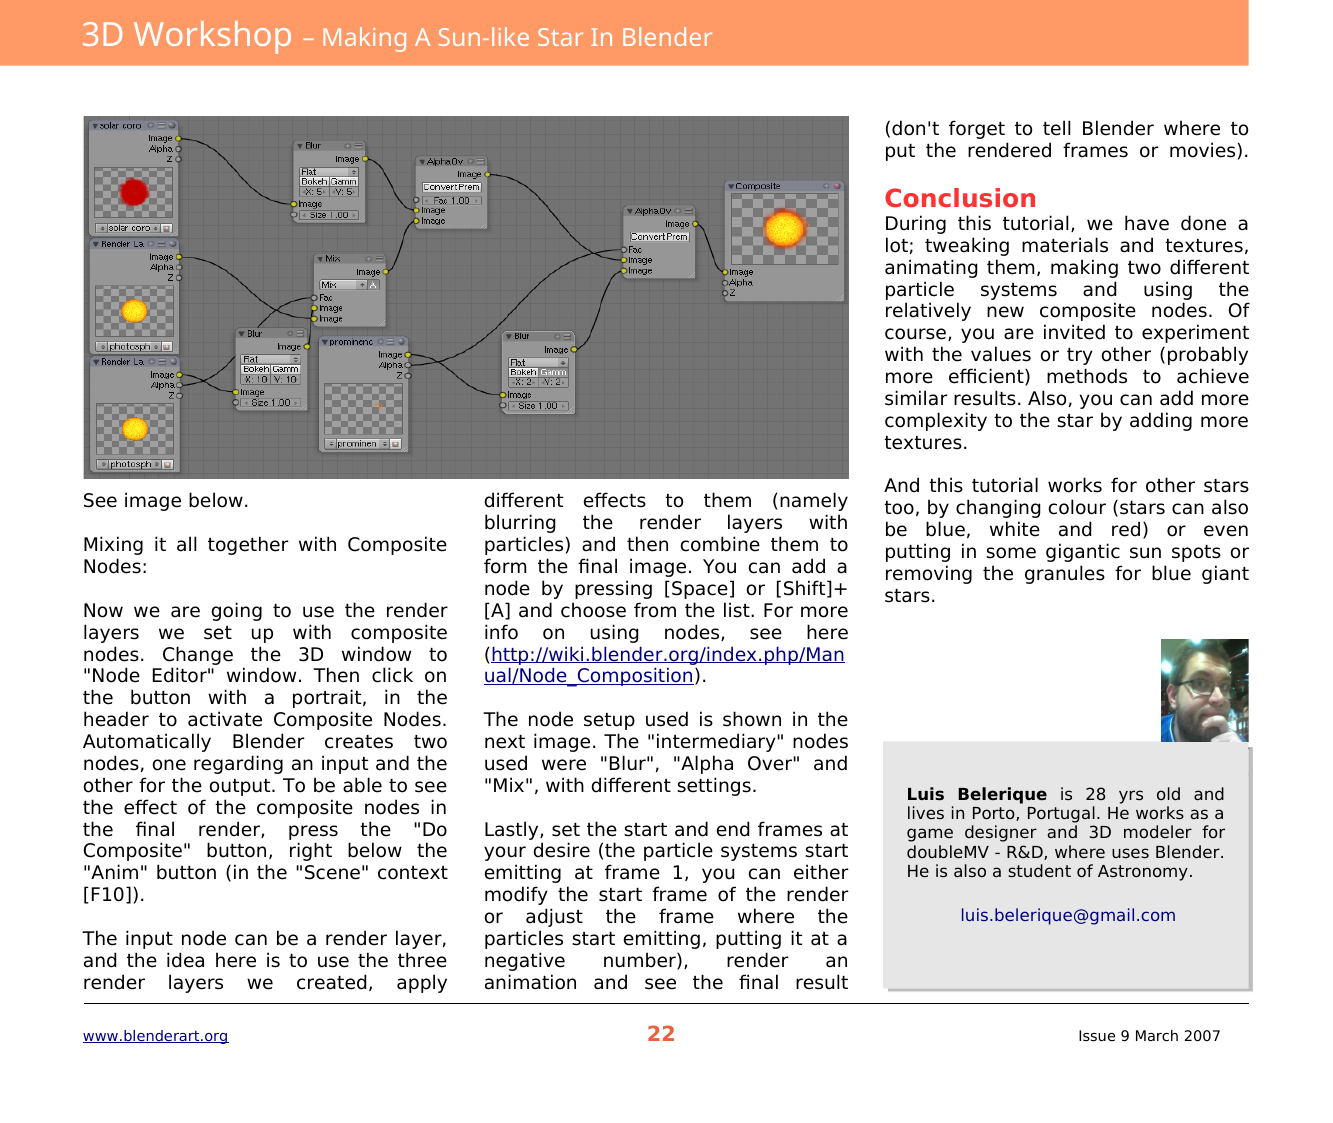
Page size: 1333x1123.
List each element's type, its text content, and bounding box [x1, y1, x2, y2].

text I would like to thank Jorge Martins for showing me how to make the granulation effect and Olga Moreira for giving scientific advice■ [884, 628, 1249, 741]
text See image below. [83, 479, 448, 512]
text Lastly, set the start and end frames at your desire (the particle systems start emitting at frame 1, you can either modify the start frame of the render or adjust the frame where the particles start emitting, putting it at a negative number), render an animation and see the final result [483, 797, 849, 993]
picture [83, 116, 849, 479]
picture [1161, 639, 1249, 742]
text The node setup used is shown in the next image. The "intermediary" nodes used were "Blur", "Alpha Over" and "Mix", with different settings. [483, 687, 849, 797]
text The input node can be a render layer, and the idea here is to use the three render layers we created, apply [83, 906, 448, 993]
text And this tutorial works for other stars too, by changing colour (stars can also be blue, white and red) or even putting in some gigantic sun spots or removing the granules for blue giant stars. [884, 453, 1249, 607]
text Mixing it all together with Composite Nodes: Now we are going to use the render layers we set up with composite nodes. Change the 3D window to "Node Editor" window. Then click on the button with a portrait, in the header to activate Composite Nodes. Automatically Blender creates two nodes, one regarding an input and the other for the output. To be able to see the effect of the composite nodes in the final render, press the "Do Composite" button, right below the "Anim" button (in the "Scene" context [F10]). [83, 534, 448, 906]
text different effects to them (namely blurring the render layers with particles) and then combine them to form the final image. You can add a node by pressing [Space] or [Shift]+[A] and choose from the list. For more info on using nodes, see here (http://wiki.blender.org/index.php/Manual/Node_Composition). [483, 479, 849, 687]
text (don't forget to tell Blender where to put the rendered frames or movies). Conclusion During this tutorial, we have done a lot; tweaking materials and textures, animating them, making two different particle systems and using the relatively new composite nodes. Of course, you are invited to experiment with the values or try other (probably more efficient) methods to achieve similar results. Also, you can add more complexity to the star by adding more textures. [884, 118, 1249, 453]
